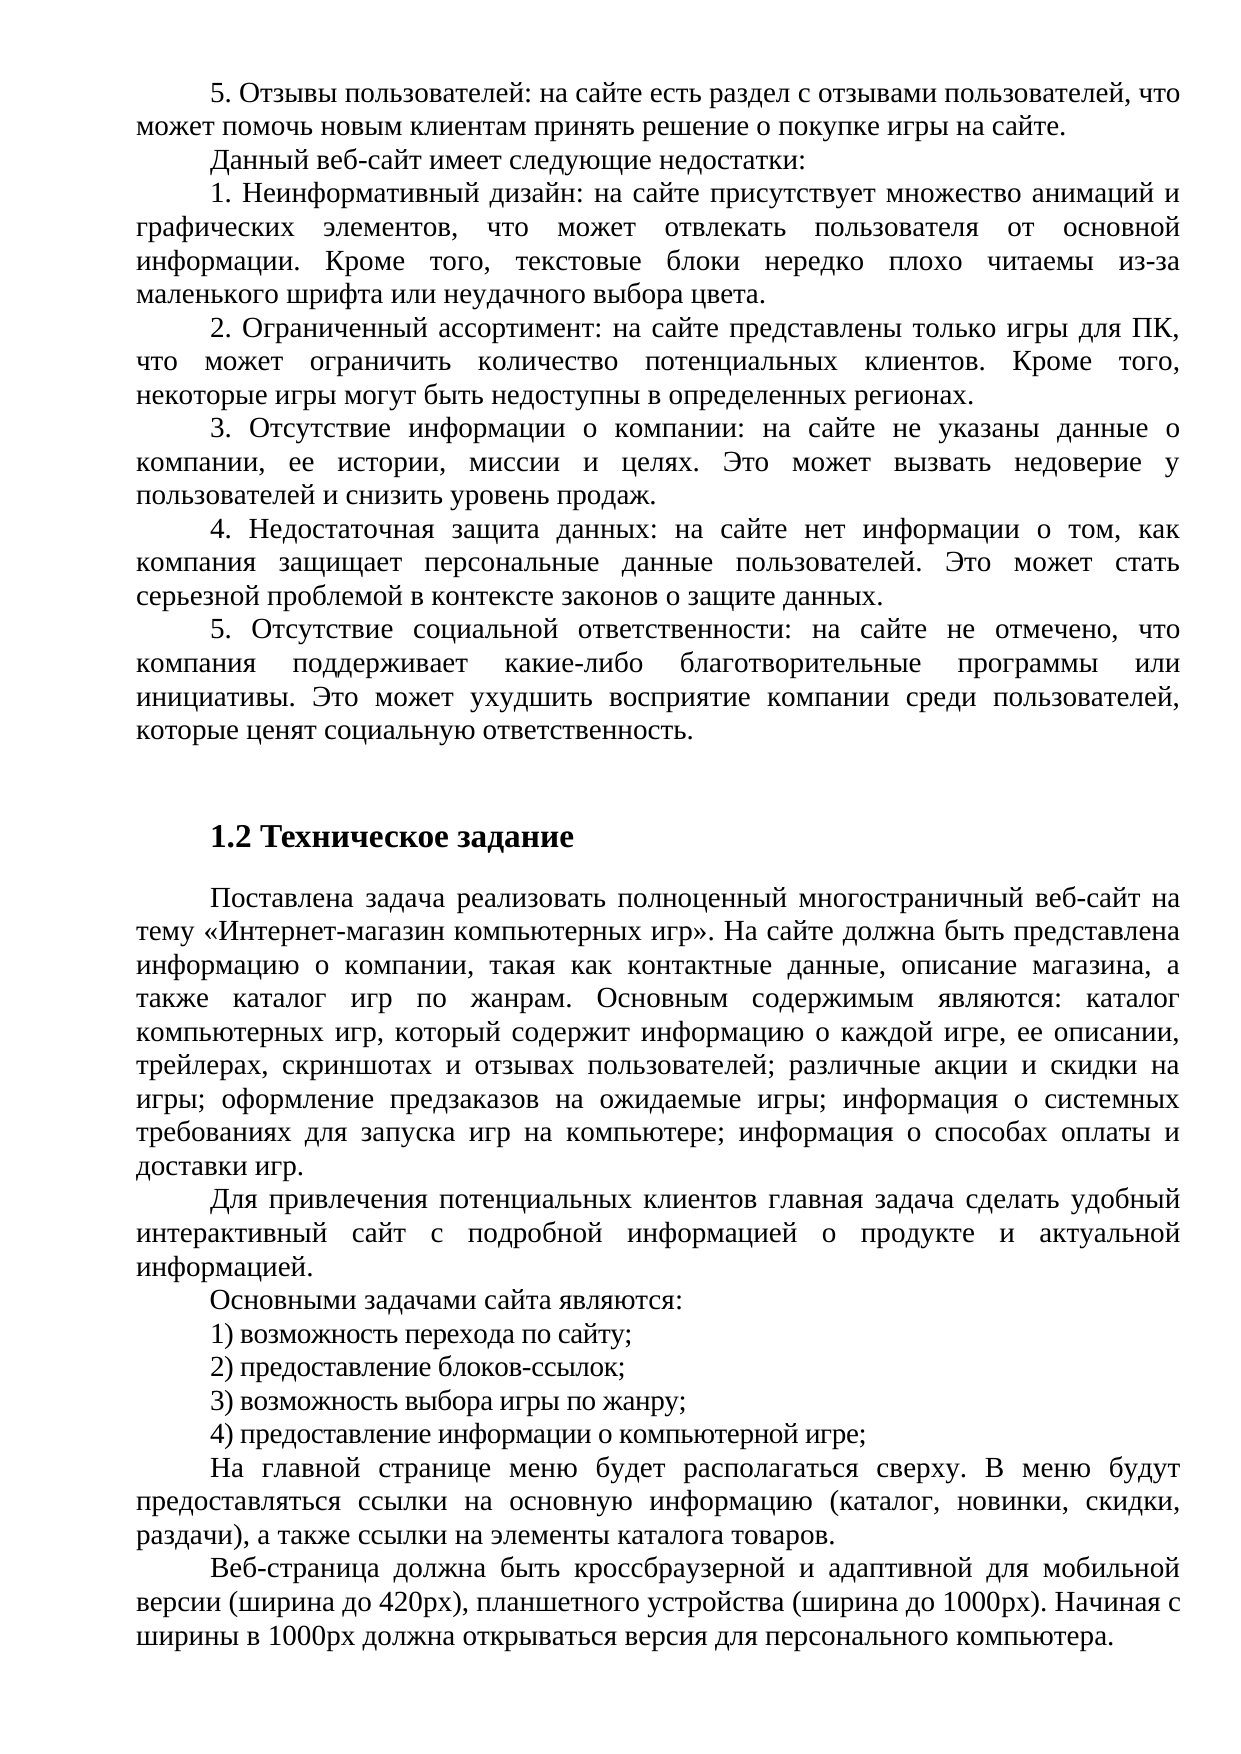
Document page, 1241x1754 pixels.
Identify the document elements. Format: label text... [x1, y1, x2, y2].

text 4) предоставление информации о компьютерной игре; [210, 1416, 1181, 1450]
text 3. Отсутствие информации о компании: на сайте не указаны данные о компании, ее истории, миссии и целях. Это может вызвать недоверие у пользователей и снизить уровень продаж. [136, 410, 1181, 511]
text Данный веб-сайт имеет следующие недостатки: [136, 142, 1181, 176]
text 2) предоставление блоков-ссылок; [210, 1349, 1181, 1383]
text 3) возможность выбора игры по жанру; [210, 1383, 1181, 1416]
text На главной странице меню будет располагаться сверху. В меню будут предоставляться ссылки на основную информацию (каталог, новинки, скидки, раздачи), а также ссылки на элементы каталога товаров. [136, 1450, 1181, 1551]
text Основными задачами сайта являются: [136, 1282, 1181, 1316]
subtitle 1.2 Техническое задание [136, 817, 1181, 855]
text 4. Недостаточная защита данных: на сайте нет информации о том, как компания защищает персональные данные пользователей. Это может стать серьезной проблемой в контексте законов о защите данных. [136, 511, 1181, 612]
text Веб-страница должна быть кроссбраузерной и адаптивной для мобильной версии (ширина до 420px), планшетного устройства (ширина до 1000px). Начиная с ширины в 1000px должна открываться версия для персонального компьютера. [136, 1551, 1181, 1651]
text 1. Неинформативный дизайн: на сайте присутствует множество анимаций и графических элементов, что может отвлекать пользователя от основной информации. Кроме того, текстовые блоки нередко плохо читаемы из-за маленького шрифта или неудачного выбора цвета. [136, 176, 1181, 310]
text 5. Отзывы пользователей: на сайте есть раздел с отзывами пользователей, что может помочь новым клиентам принять решение о покупке игры на сайте. [136, 75, 1181, 142]
text 1) возможность перехода по сайту; [210, 1316, 1181, 1349]
text Для привлечения потенциальных клиентов главная задача сделать удобный интерактивный сайт с подробной информацией о продукте и актуальной информацией. [136, 1182, 1181, 1282]
text 2. Ограниченный ассортимент: на сайте представлены только игры для ПК, что может ограничить количество потенциальных клиентов. Кроме того, некоторые игры могут быть недоступны в определенных регионах. [136, 310, 1181, 410]
text Поставлена задача реализовать полноценный многостраничный веб-сайт на тему «Интернет-магазин компьютерных игр». На сайте должна быть представлена информацию о компании, такая как контактные данные, описание магазина, а также каталог игр по жанрам. Основным содержимым являются: каталог компьютерных игр, который содержит информацию о каждой игре, ее описании, трейлерах, скриншотах и отзывах пользователей; различные акции и скидки на игры; оформление предзаказов на ожидаемые игры; информация о системных требованиях для запуска игр на компьютере; информация о способах оплаты и доставки игр. [136, 880, 1181, 1182]
text 5. Отсутствие социальной ответственности: на сайте не отмечено, что компания поддерживает какие-либо благотворительные программы или инициативы. Это может ухудшить восприятие компании среди пользователей, которые ценят социальную ответственность. [136, 612, 1181, 746]
